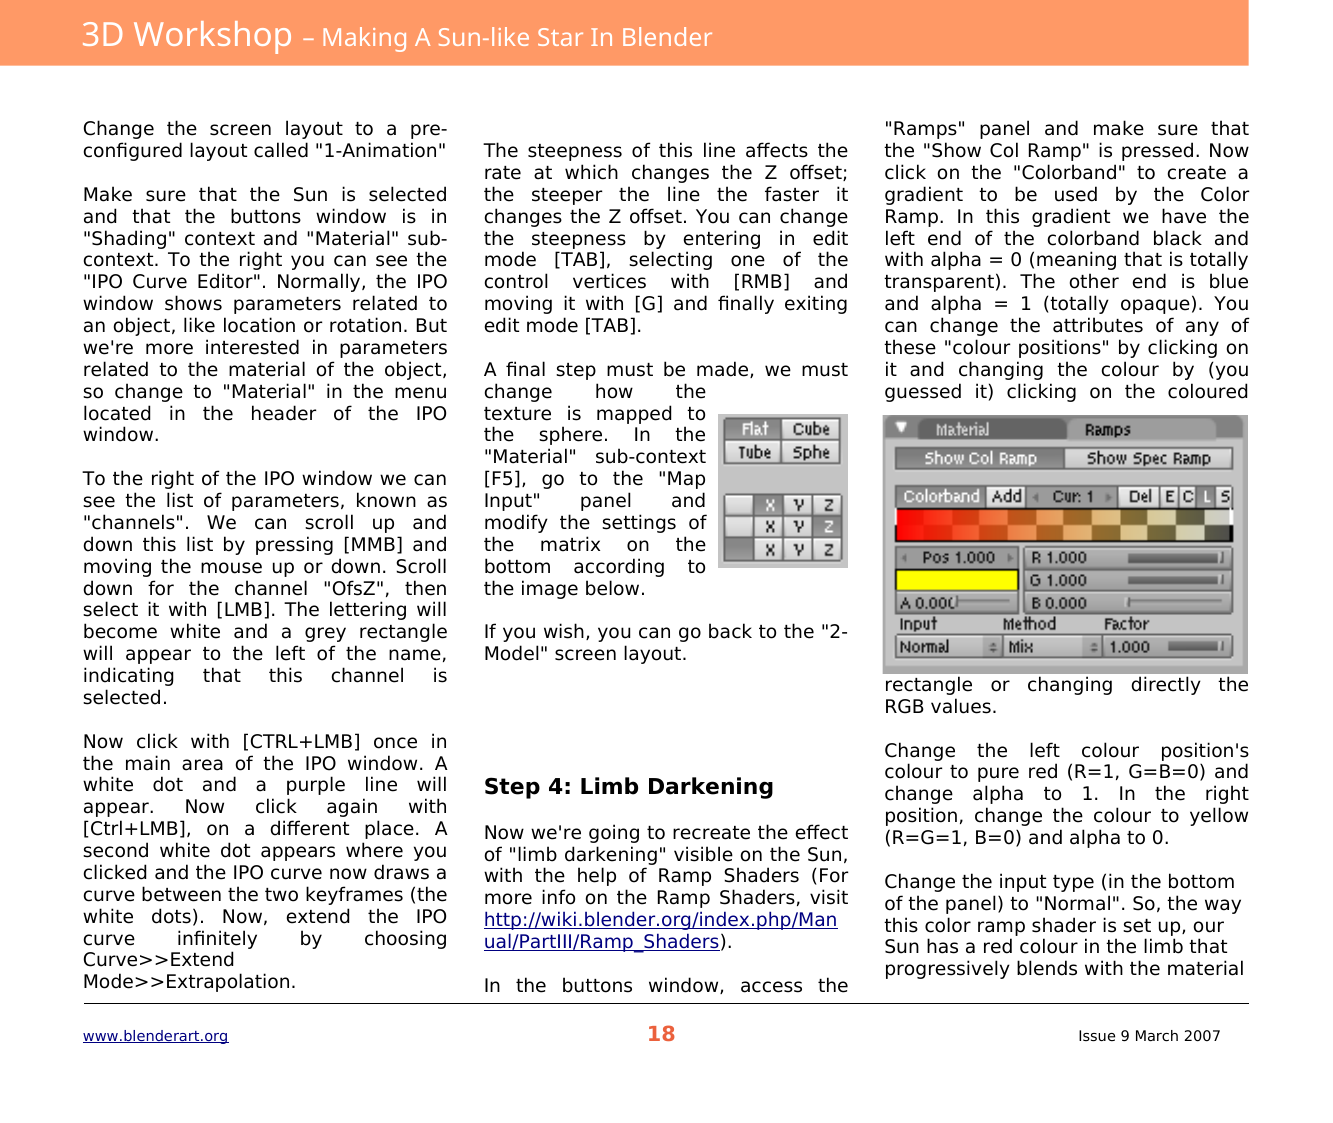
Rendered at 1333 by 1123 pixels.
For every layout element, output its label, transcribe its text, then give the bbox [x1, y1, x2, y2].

text Step 4: Limb Darkening [483, 774, 849, 800]
picture [882, 415, 1248, 674]
text "Ramps" panel and make sure that the "Show Col Ramp" is pressed. Now click on the "Colorband" to create a gradient to be used by the Color Ramp. In this gradient we have the left end of the colorband black and with alpha = 0 (meaning that is totally transparent). The other end is blue and alpha = 1 (totally opaque). You can change the attributes of any of these "colour positions" by clicking on it and changing the colour by (you guessed it) clicking on the coloured rectangle or changing directly the RGB values. [884, 118, 1249, 718]
text Change the left colour position's colour to pure red (R=1, G=B=0) and change alpha to 1. In the right position, change the colour to yellow (R=G=1, B=0) and alpha to 0. [884, 718, 1249, 849]
text Change the screen layout to a pre-configured layout called "1-Animation" [83, 118, 448, 162]
picture [718, 414, 848, 568]
text To the right of the IPO window we can see the list of parameters, known as "channels". We can scroll up and down this list by pressing [MMB] and moving the mouse up or down. Scroll down for the channel "OfsZ", then select it with [LMB]. The lettering will become white and a grey rectangle will appear to the left of the name, indicating that this channel is selected. [83, 446, 448, 709]
text A final step must be made, we must change how the texture is mapped to the sphere. In the "Material" sub-context [F5], go to the "Map Input" panel and modify the settings of the matrix on the bottom according to the image below. [483, 337, 849, 599]
text Now we're going to recreate the effect of "limb darkening" visible on the Sun, with the help of Ramp Shaders (For more info on the Ramp Shaders, visit http://wiki.blender.org/index.php/Manual/PartIII/Ramp_Shaders). [483, 800, 849, 953]
text Change the input type (in the bottom of the panel) to "Normal". So, the way this color ramp shader is set up, our Sun has a red colour in the limb that progressively blends with the material [884, 871, 1249, 980]
text The steepness of this line affects the rate at which changes the Z offset; the steeper the line the faster it changes the Z offset. You can change the steepness by entering in edit mode [TAB], selecting one of the control vertices with [RMB] and moving it with [G] and finally exiting edit mode [TAB]. [483, 140, 849, 337]
text Make sure that the Sun is selected and that the buttons window is in "Shading" context and "Material" sub-context. To the right you can see the "IPO Curve Editor". Normally, the IPO window shows parameters related to an object, like location or rotation. But we're more interested in parameters related to the material of the object, so change to "Material" in the menu located in the header of the IPO window. [83, 184, 448, 446]
text In the buttons window, access the [483, 975, 849, 997]
text If you wish, you can go back to the "2-Model" screen layout. [483, 599, 849, 665]
text Now click with [CTRL+LMB] once in the main area of the IPO window. A white dot and a purple line will appear. Now click again with [Ctrl+LMB], on a different place. A second white dot appears where you clicked and the IPO curve now draws a curve between the two keyframes (the white dots). Now, extend the IPO curve infinitely by choosing Curve>>Extend Mode>>Extrapolation. [83, 731, 448, 993]
